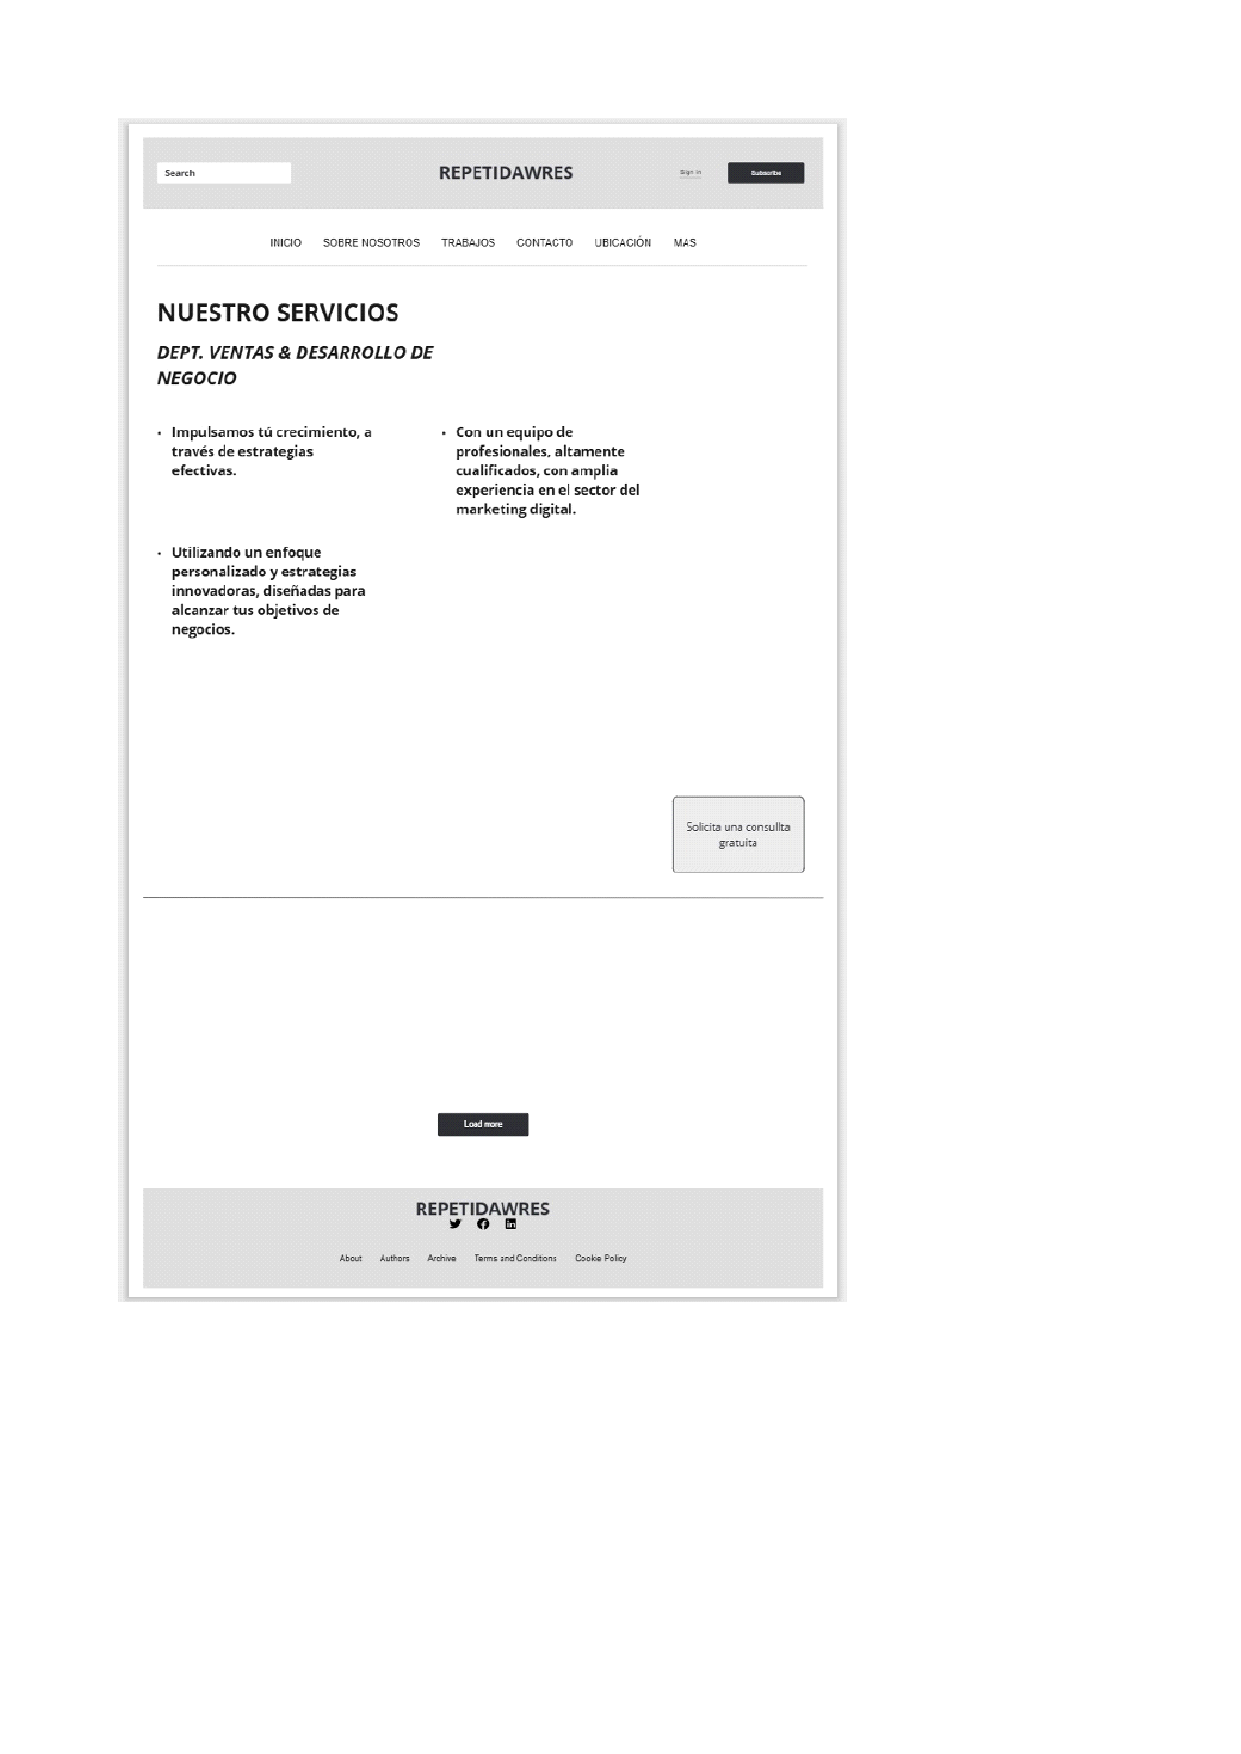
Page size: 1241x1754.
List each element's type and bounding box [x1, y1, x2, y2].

picture [118, 118, 847, 1302]
